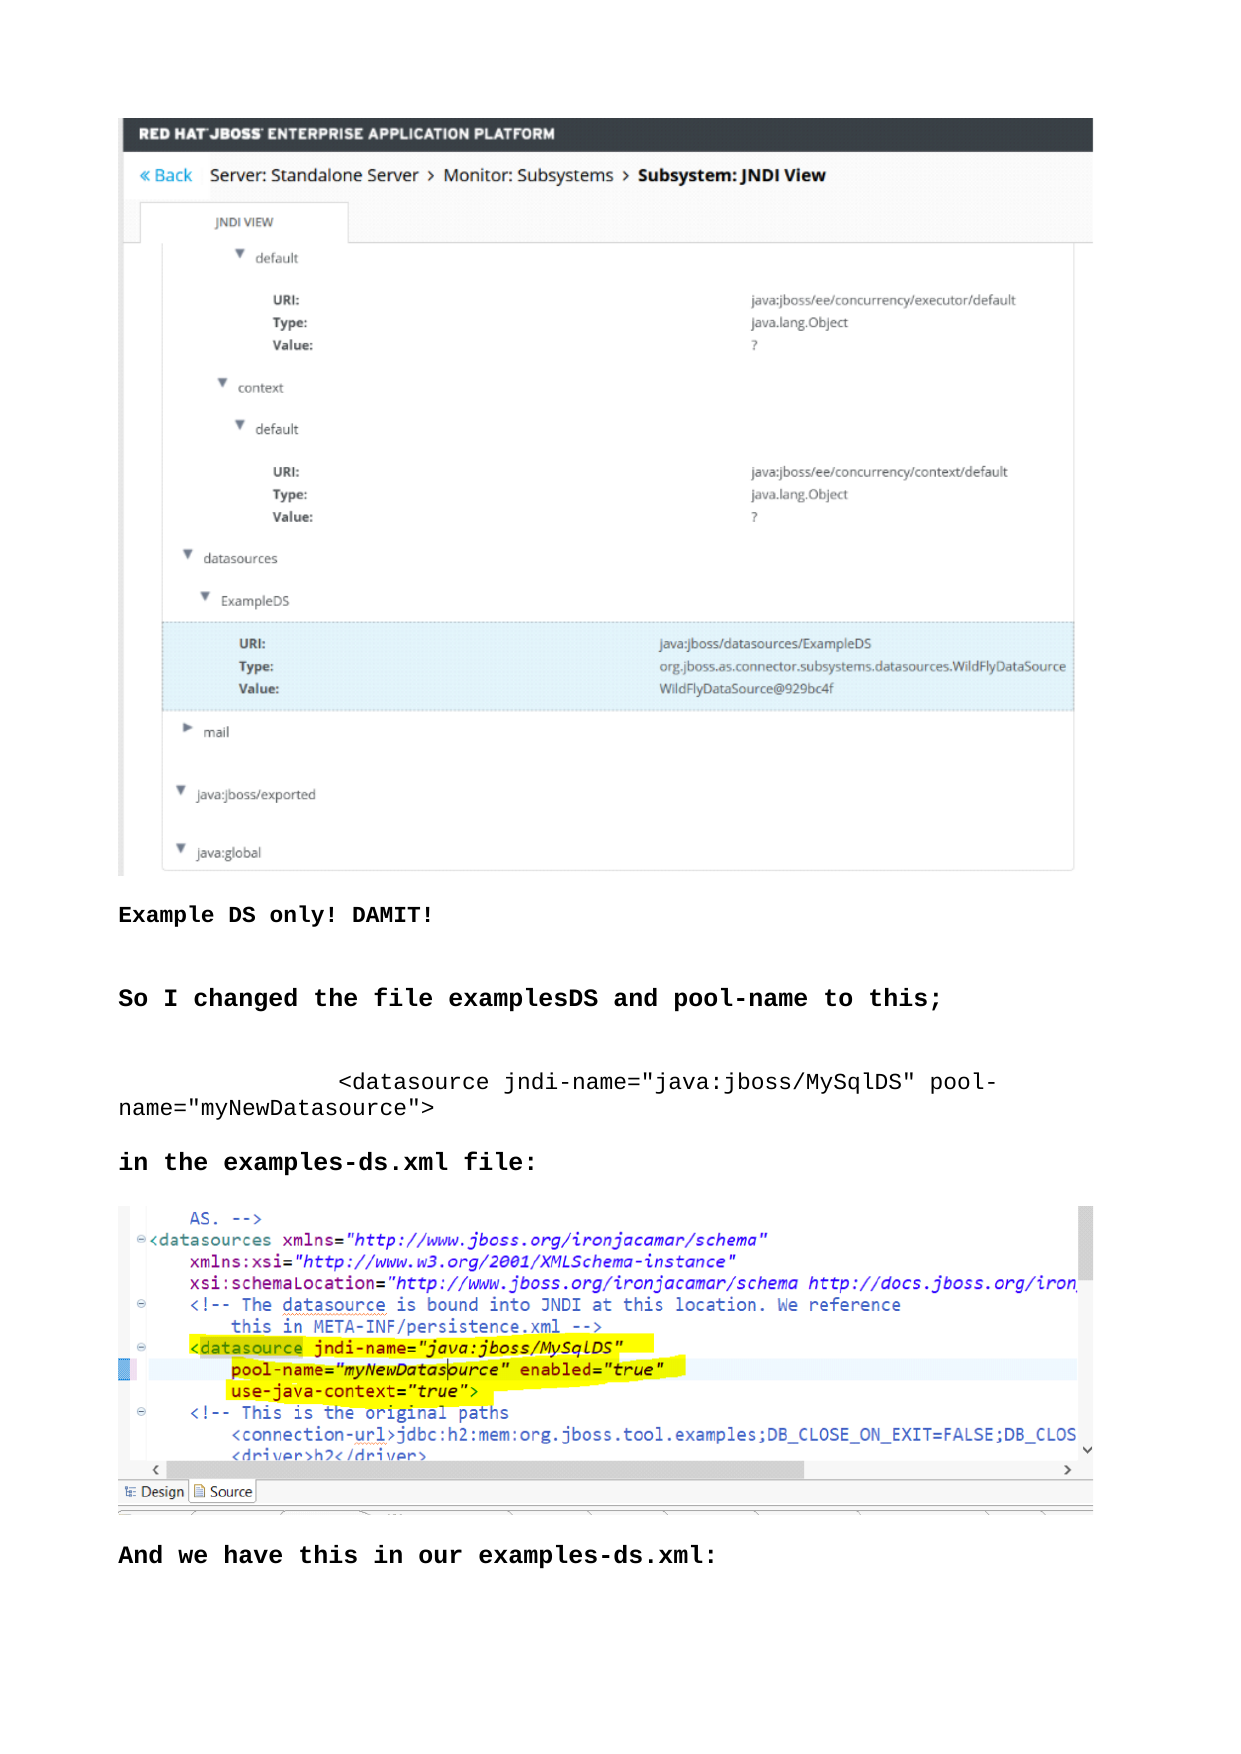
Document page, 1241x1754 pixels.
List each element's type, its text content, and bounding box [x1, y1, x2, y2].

text So I changed the file examplesDS and pool-name to this; [118, 986, 1122, 1014]
text in the examples-ds.xml file: [118, 1150, 1122, 1178]
text Example DS only! DAMIT! [118, 904, 1122, 929]
text And we have this in our examples-ds.xml: [118, 1543, 1122, 1571]
text <datasource jndi-name="java:jboss/MySqlDS" pool-name="myNewDatasource"> [118, 1070, 1122, 1122]
